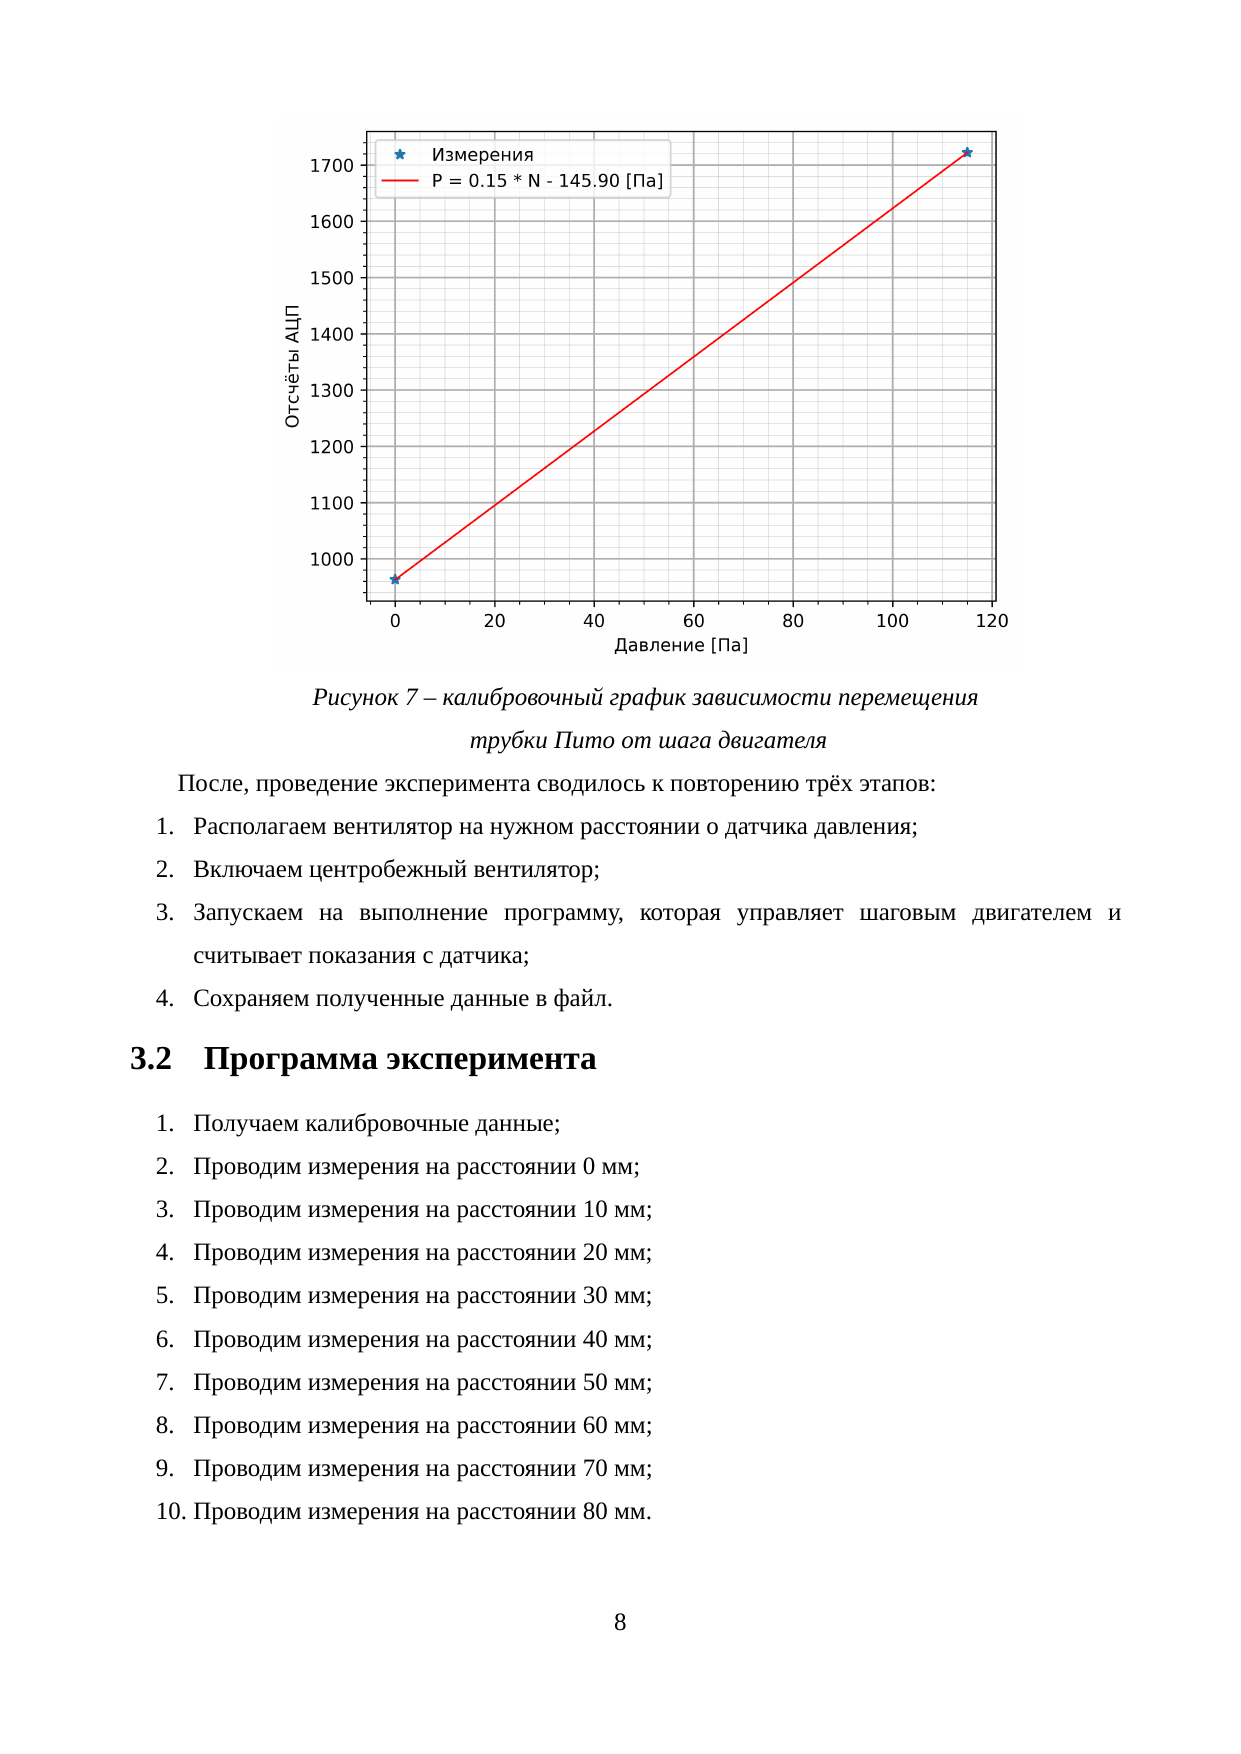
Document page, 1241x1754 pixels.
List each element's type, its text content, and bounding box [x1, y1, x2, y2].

list Располагаем вентилятор на нужном расстоянии о датчика давления; [156, 811, 1122, 840]
text Рисунок 7 – калибровочный график зависимости перемещения [118, 682, 1122, 710]
text трубки Пито от шага двигателя [118, 725, 1122, 753]
list Проводим измерения на расстоянии 20 мм; [156, 1237, 1122, 1266]
list Проводим измерения на расстоянии 60 мм; [156, 1410, 1122, 1439]
list Включаем центробежный вентилятор; [156, 854, 1122, 883]
subtitle Программа эксперимента [130, 1038, 1122, 1077]
list Запускаем на выполнение программу, которая управляет шаговым двигателем и считывает показания с датчика; [156, 897, 1122, 969]
text После, проведение эксперимента сводилось к повторению трёх этапов: [118, 768, 1122, 797]
list Проводим измерения на расстоянии 10 мм; [156, 1194, 1122, 1223]
list Проводим измерения на расстоянии 40 мм; [156, 1324, 1122, 1352]
list Проводим измерения на расстоянии 50 мм; [156, 1367, 1122, 1396]
list Проводим измерения на расстоянии 80 мм. [156, 1496, 1122, 1525]
list Сохраняем полученные данные в файл. [156, 983, 1122, 1012]
list Получаем калибровочные данные; [156, 1108, 1122, 1137]
picture [276, 118, 1023, 668]
list Проводим измерения на расстоянии 70 мм; [156, 1453, 1122, 1482]
list Проводим измерения на расстоянии 30 мм; [156, 1281, 1122, 1309]
list Проводим измерения на расстоянии 0 мм; [156, 1151, 1122, 1180]
